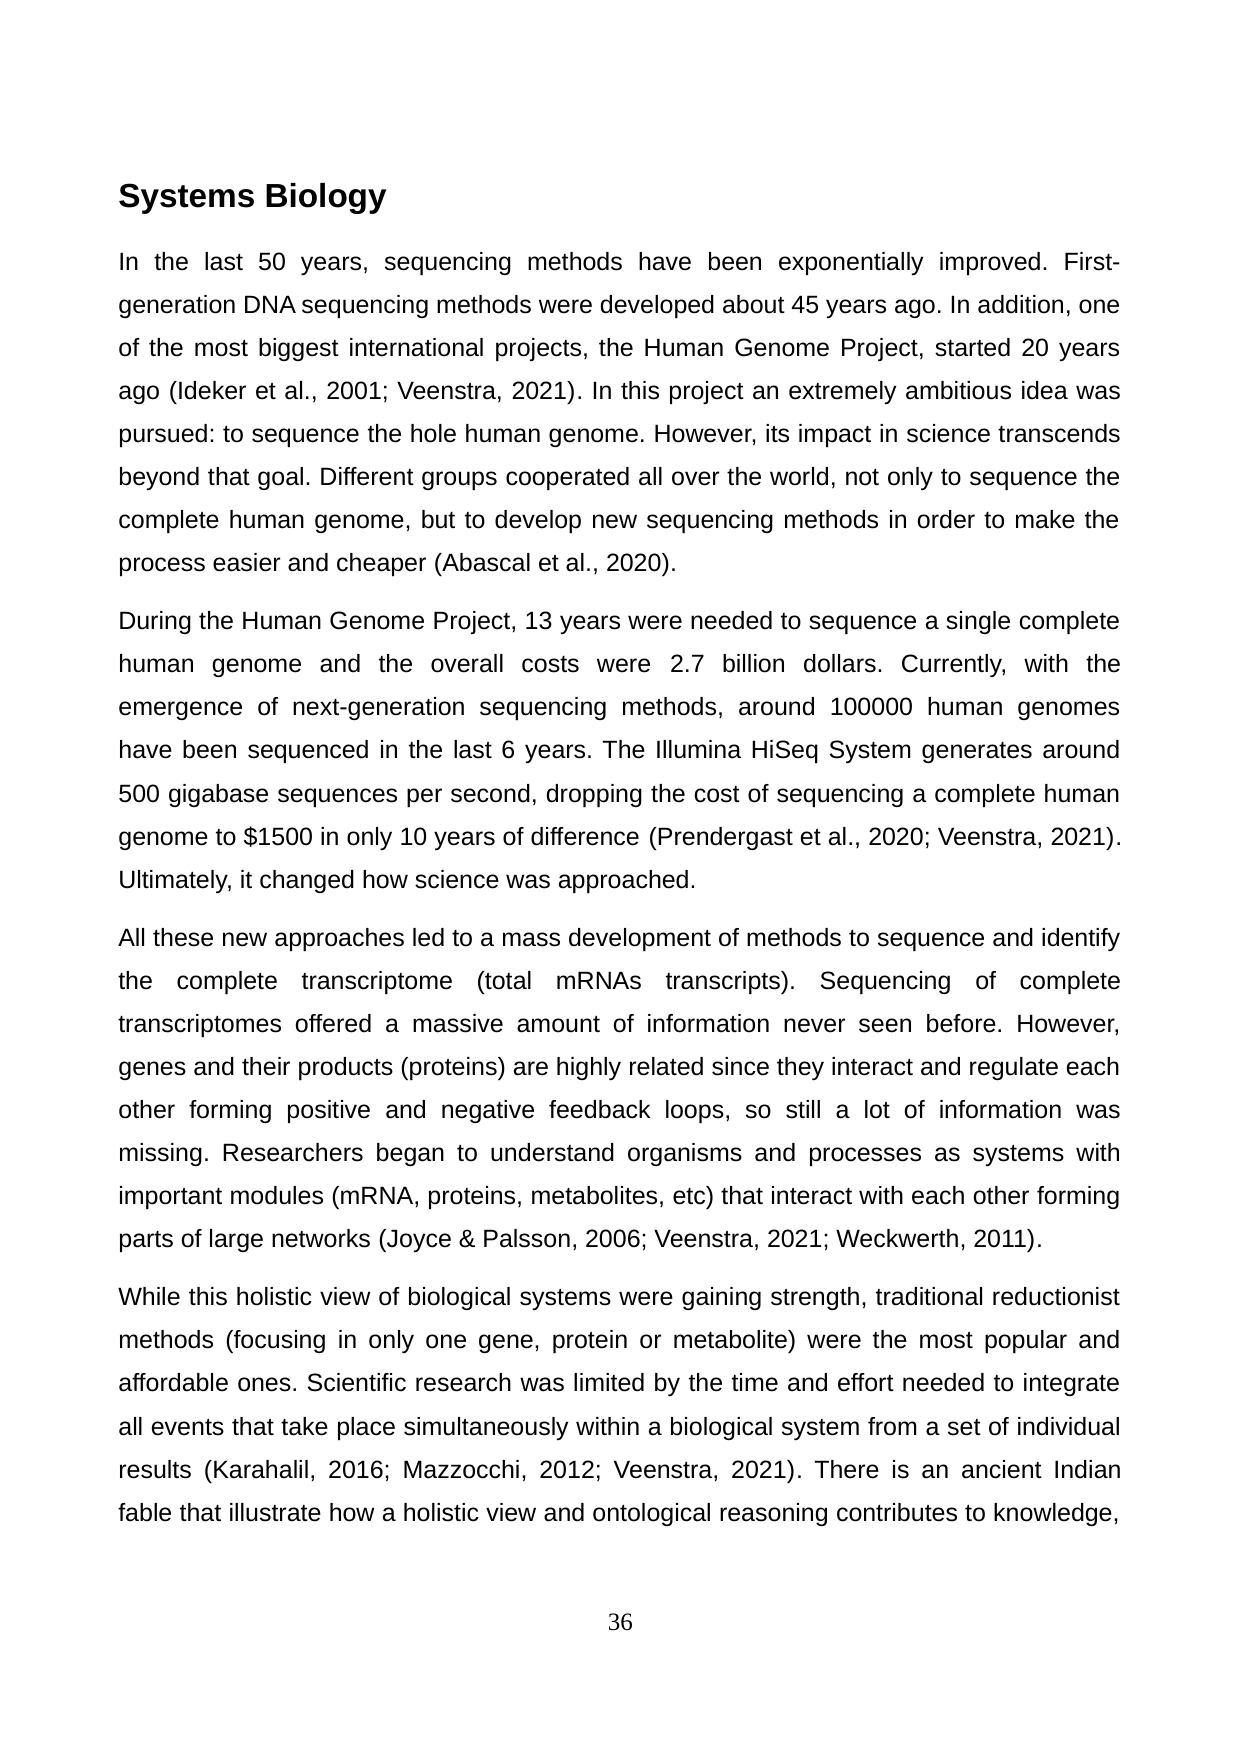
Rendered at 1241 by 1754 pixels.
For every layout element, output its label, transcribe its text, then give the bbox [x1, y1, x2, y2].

text In the last 50 years, sequencing methods have been exponentially improved. First-generation DNA sequencing methods were developed about 45 years ago. In addition, one of the most biggest international projects, the Human Genome Project, started 20 years ago (Ideker et al., 2001; Veenstra, 2021)⁠. In this project an extremely ambitious idea was pursued: to sequence the hole human genome. However, its impact in science transcends beyond that goal. Different groups cooperated all over the world, not only to sequence the complete human genome, but to develop new sequencing methods in order to make the process easier and cheaper (Abascal et al., 2020)⁠. [118, 246, 1122, 577]
text While this holistic view of biological systems were gaining strength, traditional reductionist methods (focusing in only one gene, protein or metabolite) were the most popular and affordable ones. Scientific research was limited by the time and effort needed to integrate all events that take place simultaneously within a biological system from a set of individual results (Karahalil, 2016; Mazzocchi, 2012; Veenstra, 2021)⁠. There is an ancient Indian fable that illustrate how a holistic view and ontological reasoning contributes to knowledge, [118, 1282, 1122, 1526]
text During the Human Genome Project, 13 years were needed to sequence a single complete human genome and the overall costs were 2.7 billion dollars. Currently, with the emergence of next-generation sequencing methods, around 100000 human genomes have been sequenced in the last 6 years. The Illumina HiSeq System generates around 500 gigabase sequences per second, dropping the cost of sequencing a complete human genome to $1500 in only 10 years of difference (Prendergast et al., 2020; Veenstra, 2021)⁠. Ultimately, it changed how science was approached. [118, 606, 1122, 893]
text All these new approaches led to a mass development of methods to sequence and identify the complete transcriptome (total mRNAs transcripts). Sequencing of complete transcriptomes offered a massive amount of information never seen before. However, genes and their products (proteins) are highly related since they interact and regulate each other forming positive and negative feedback loops, so still a lot of information was missing. Researchers began to understand organisms and processes as systems with important modules (mRNA, proteins, metabolites, etc) that interact with each other forming parts of large networks (Joyce & Palsson, 2006; Veenstra, 2021; Weckwerth, 2011)⁠. [118, 922, 1122, 1253]
subtitle Systems Biology [118, 176, 1122, 215]
